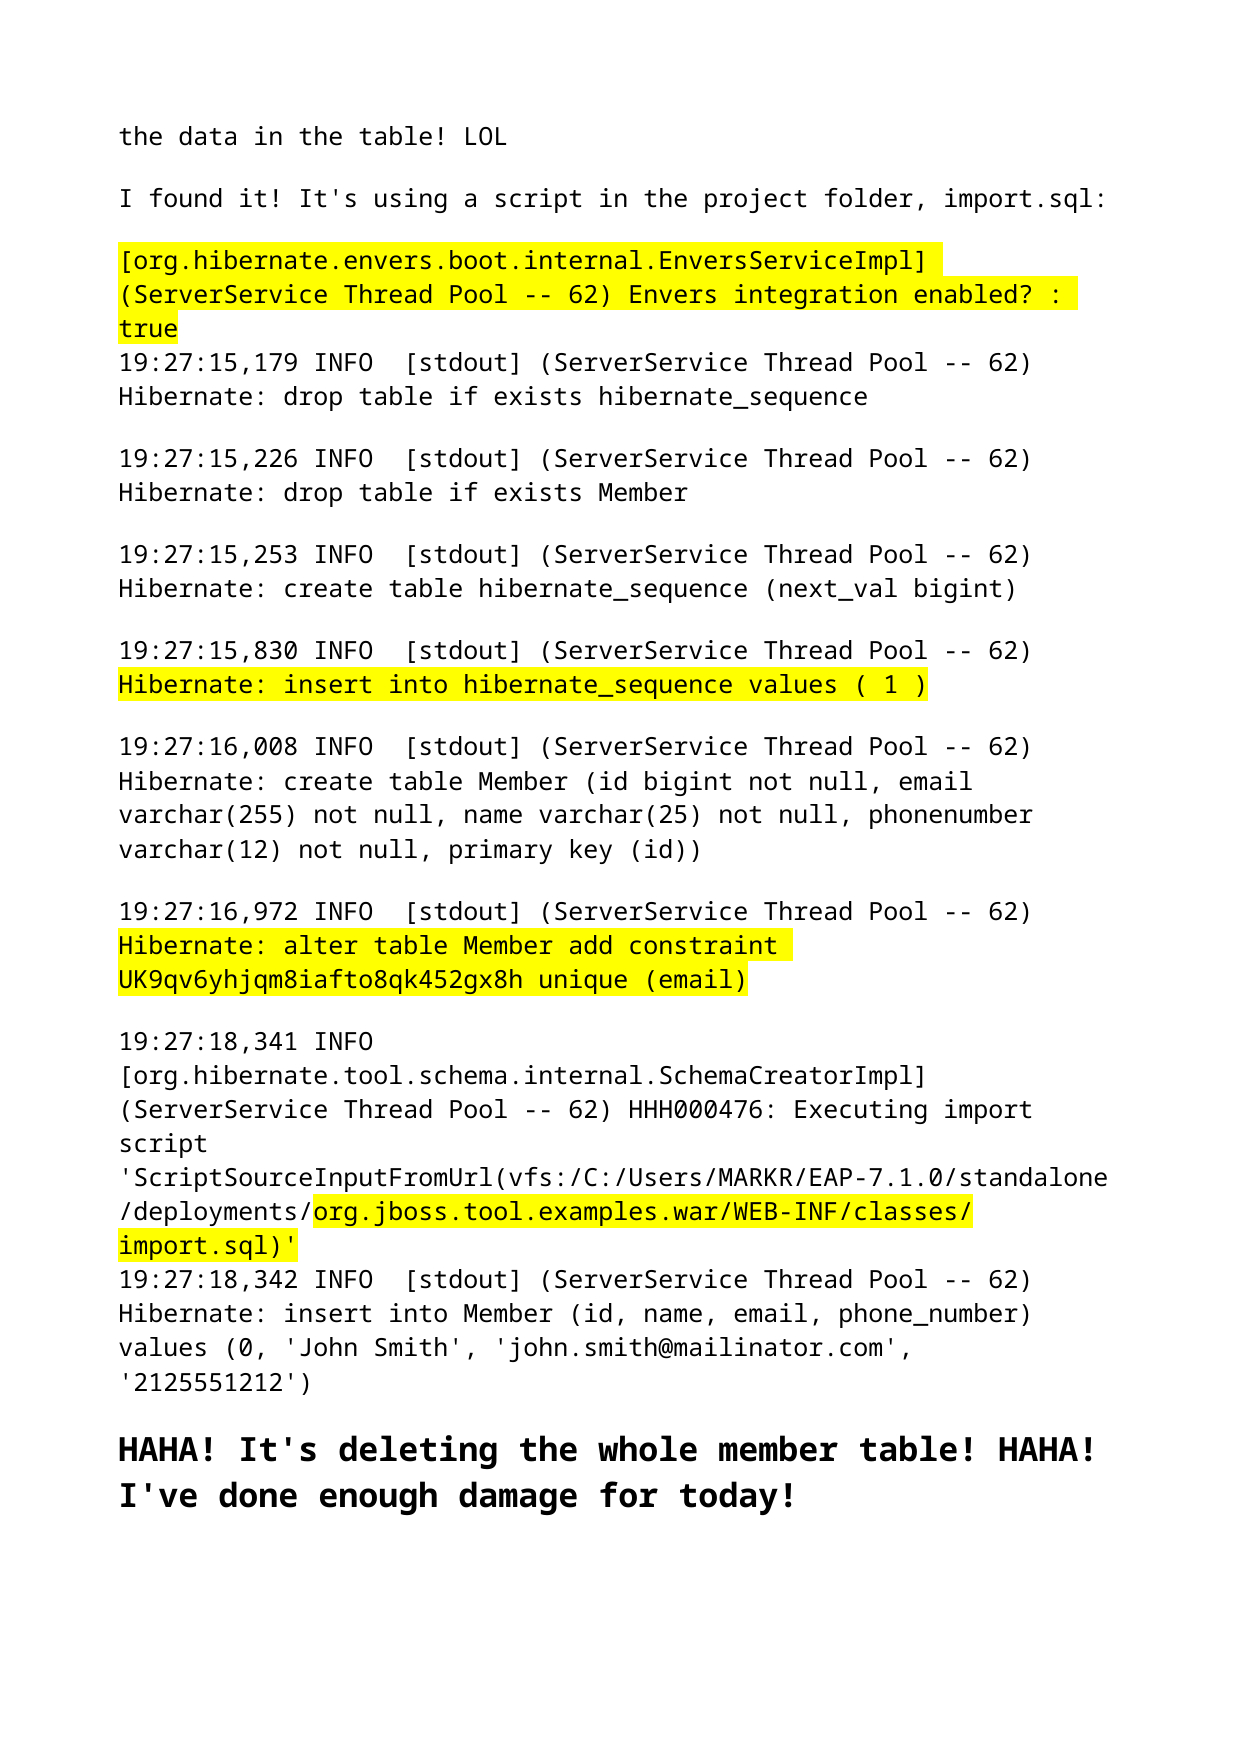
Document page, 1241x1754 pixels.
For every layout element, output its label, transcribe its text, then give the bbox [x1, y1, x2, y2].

text 19:27:18,342 INFO [stdout] (ServerService Thread Pool -- 62) Hibernate: insert into Member (id, name, email, phone_number) values (0, 'John Smith', 'john.smith@mailinator.com', '2125551212') [118, 1262, 1122, 1398]
text 19:27:16,008 INFO [stdout] (ServerService Thread Pool -- 62) Hibernate: create table Member (id bigint not null, email varchar(255) not null, name varchar(25) not null, phonenumber varchar(12) not null, primary key (id)) [118, 729, 1122, 865]
text I've done enough damage for today! [118, 1472, 1122, 1517]
text 19:27:15,253 INFO [stdout] (ServerService Thread Pool -- 62) Hibernate: create table hibernate_sequence (next_val bigint) [118, 537, 1122, 605]
text 19:27:16,972 INFO [stdout] (ServerService Thread Pool -- 62) Hibernate: alter table Member add constraint UK9qv6yhjqm8iafto8qk452gx8h unique (email) [118, 893, 1122, 996]
text the data in the table! LOL [118, 118, 1122, 152]
text 19:27:15,226 INFO [stdout] (ServerService Thread Pool -- 62) Hibernate: drop table if exists Member [118, 441, 1122, 509]
text 19:27:15,830 INFO [stdout] (ServerService Thread Pool -- 62) Hibernate: insert into hibernate_sequence values ( 1 ) [118, 633, 1122, 701]
text [org.hibernate.envers.boot.internal.EnversServiceImpl] (ServerService Thread Pool -- 62) Envers integration enabled? : true [118, 242, 1122, 344]
text I found it! It's using a script in the project folder, import.sql: [118, 180, 1122, 214]
text 19:27:18,341 INFO [org.hibernate.tool.schema.internal.SchemaCreatorImpl] (ServerService Thread Pool -- 62) HHH000476: Executing import script 'ScriptSourceInputFromUrl(vfs:/C:/Users/MARKR/EAP-7.1.0/standalone/deployments/org.jboss.tool.examples.war/WEB-INF/classes/import.sql)' [118, 1023, 1122, 1262]
text HAHA! It's deleting the whole member table! HAHA! [118, 1426, 1122, 1472]
text 19:27:15,179 INFO [stdout] (ServerService Thread Pool -- 62) Hibernate: drop table if exists hibernate_sequence [118, 344, 1122, 413]
